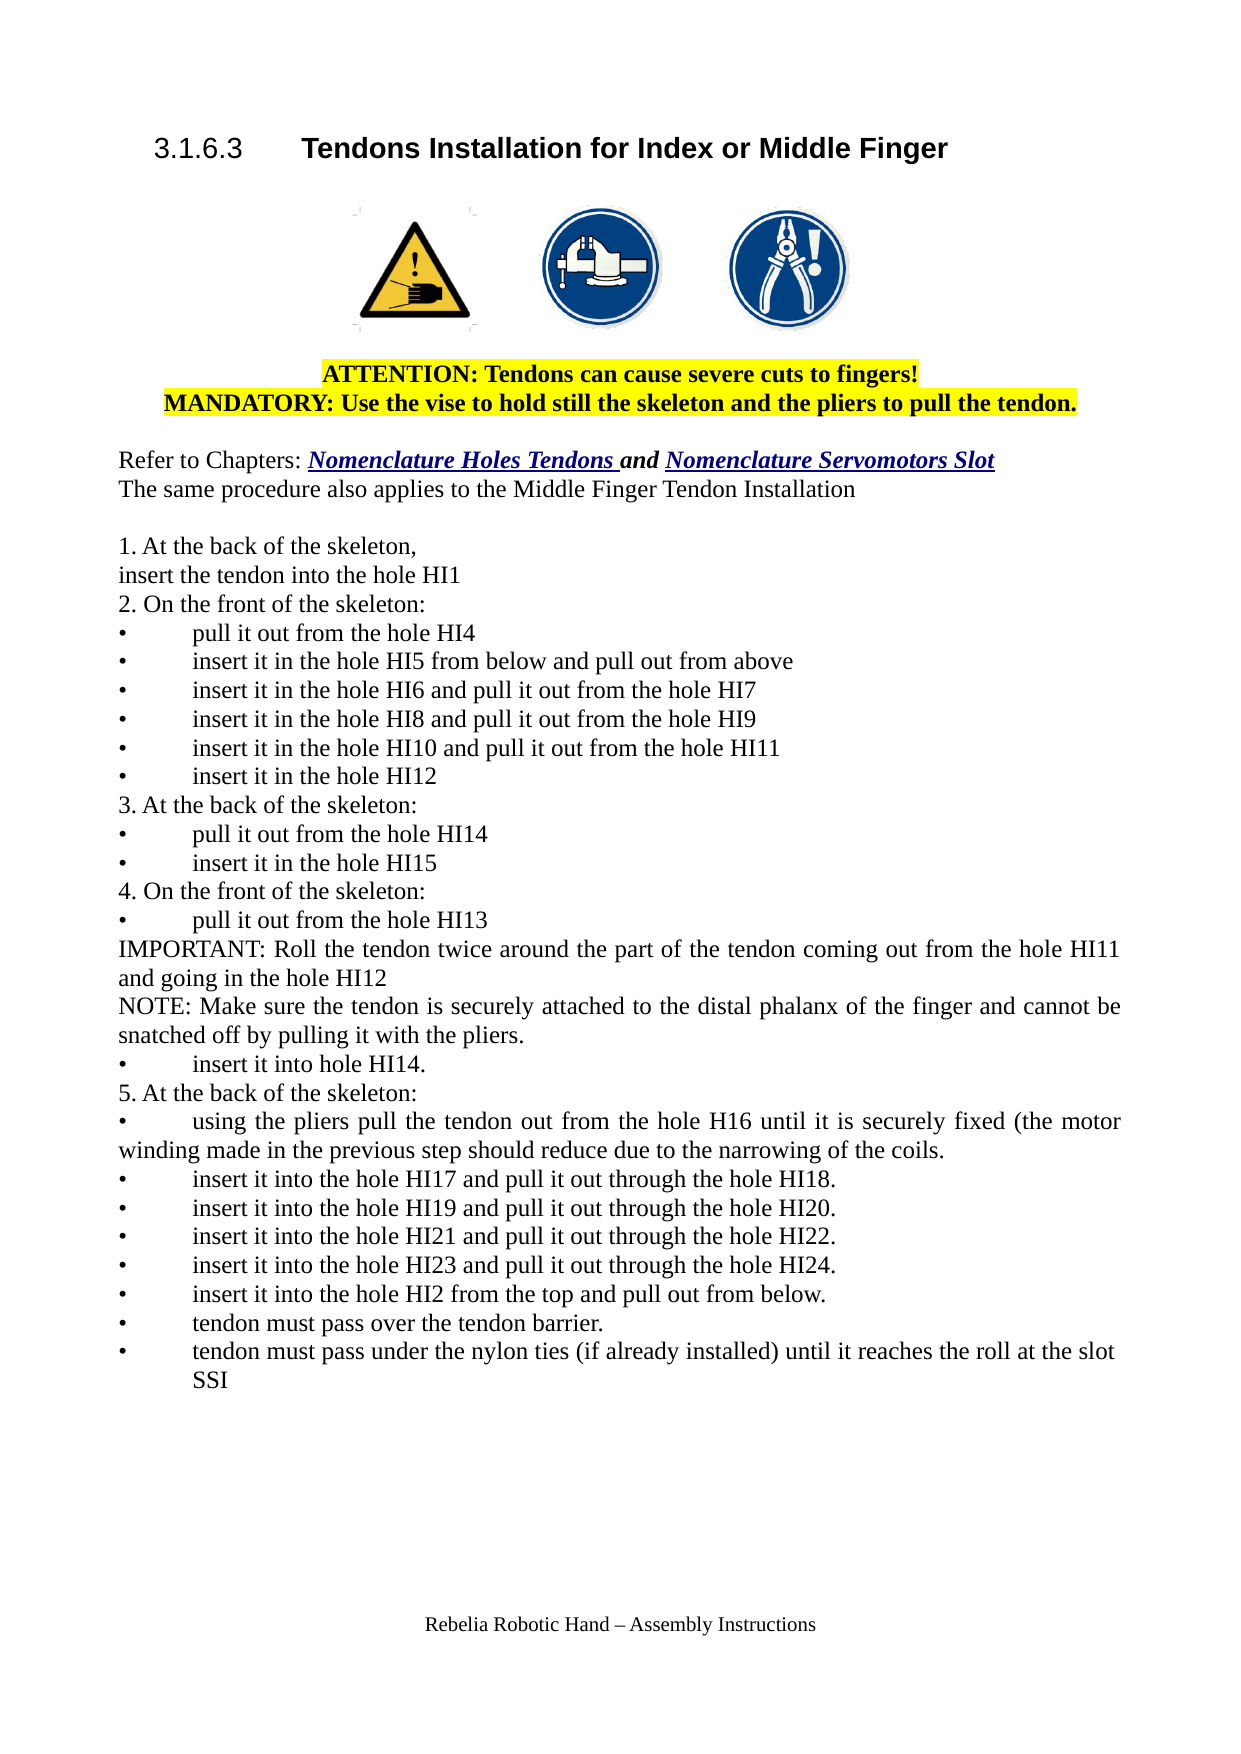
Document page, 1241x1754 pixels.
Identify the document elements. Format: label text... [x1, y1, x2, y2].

picture [538, 204, 663, 329]
text • tendon must pass under the nylon ties (if already installed) until it reaches the roll at the slot SSI [118, 1336, 1123, 1394]
text • pull it out from the hole HI13 [118, 905, 1123, 934]
text ATTENTION: Tendons can cause severe cuts to fingers! [118, 359, 1123, 388]
text • insert it into the hole HI21 and pull it out through the hole HI22. [118, 1221, 1123, 1250]
text • insert it into the hole HI19 and pull it out through the hole HI20. [118, 1193, 1123, 1221]
text IMPORTANT: Roll the tendon twice around the part of the tendon coming out from the hole HI11 and going in the hole HI12 [118, 934, 1123, 991]
text • insert it into the hole HI23 and pull it out through the hole HI24. [118, 1250, 1123, 1279]
text • pull it out from the hole HI4 [118, 618, 1123, 646]
text • pull it out from the hole HI14 [118, 819, 1123, 848]
text • insert it in the hole HI5 from below and pull out from above [118, 646, 1123, 675]
text The same procedure also applies to the Middle Finger Tendon Installation [118, 474, 1123, 503]
text NOTE: Make sure the tendon is securely attached to the distal phalanx of the finger and cannot be snatched off by pulling it with the pliers. [118, 991, 1123, 1049]
text • insert it in the hole HI6 and pull it out from the hole HI7 [118, 675, 1123, 704]
text • insert it into hole HI14. [118, 1049, 1123, 1078]
text • insert it in the hole HI8 and pull it out from the hole HI9 [118, 704, 1123, 733]
text • tendon must pass over the tendon barrier. [118, 1308, 1123, 1336]
text 1. At the back of the skeleton, [118, 531, 1123, 560]
text 4. On the front of the skeleton: [118, 876, 1123, 905]
text • insert it in the hole HI10 and pull it out from the hole HI11 [118, 733, 1123, 761]
subtitle Tendons Installation for Index or Middle Finger [153, 131, 1123, 164]
picture [725, 206, 850, 331]
text • insert it into the hole HI2 from the top and pull out from below. [118, 1279, 1123, 1308]
text • insert it in the hole HI12 [118, 761, 1123, 790]
text • using the pliers pull the tendon out from the hole H16 until it is securely fixed (the motor winding made in the previous step should reduce due to the narrowing of the coils. [118, 1106, 1123, 1164]
text • insert it in the hole HI15 [118, 848, 1123, 876]
text 3. At the back of the skeleton: [118, 790, 1123, 819]
picture [352, 207, 478, 332]
text MANDATORY: Use the vise to hold still the skeleton and the pliers to pull the tendon. [118, 388, 1123, 416]
text Refer to Chapters: Nomenclature Holes Tendons and Nomenclature Servomotors Slot [118, 445, 1123, 474]
text 5. At the back of the skeleton: [118, 1078, 1123, 1106]
text • insert it into the hole HI17 and pull it out through the hole HI18. [118, 1164, 1123, 1193]
text insert the tendon into the hole HI1 [118, 560, 1123, 589]
text 2. On the front of the skeleton: [118, 589, 1123, 618]
